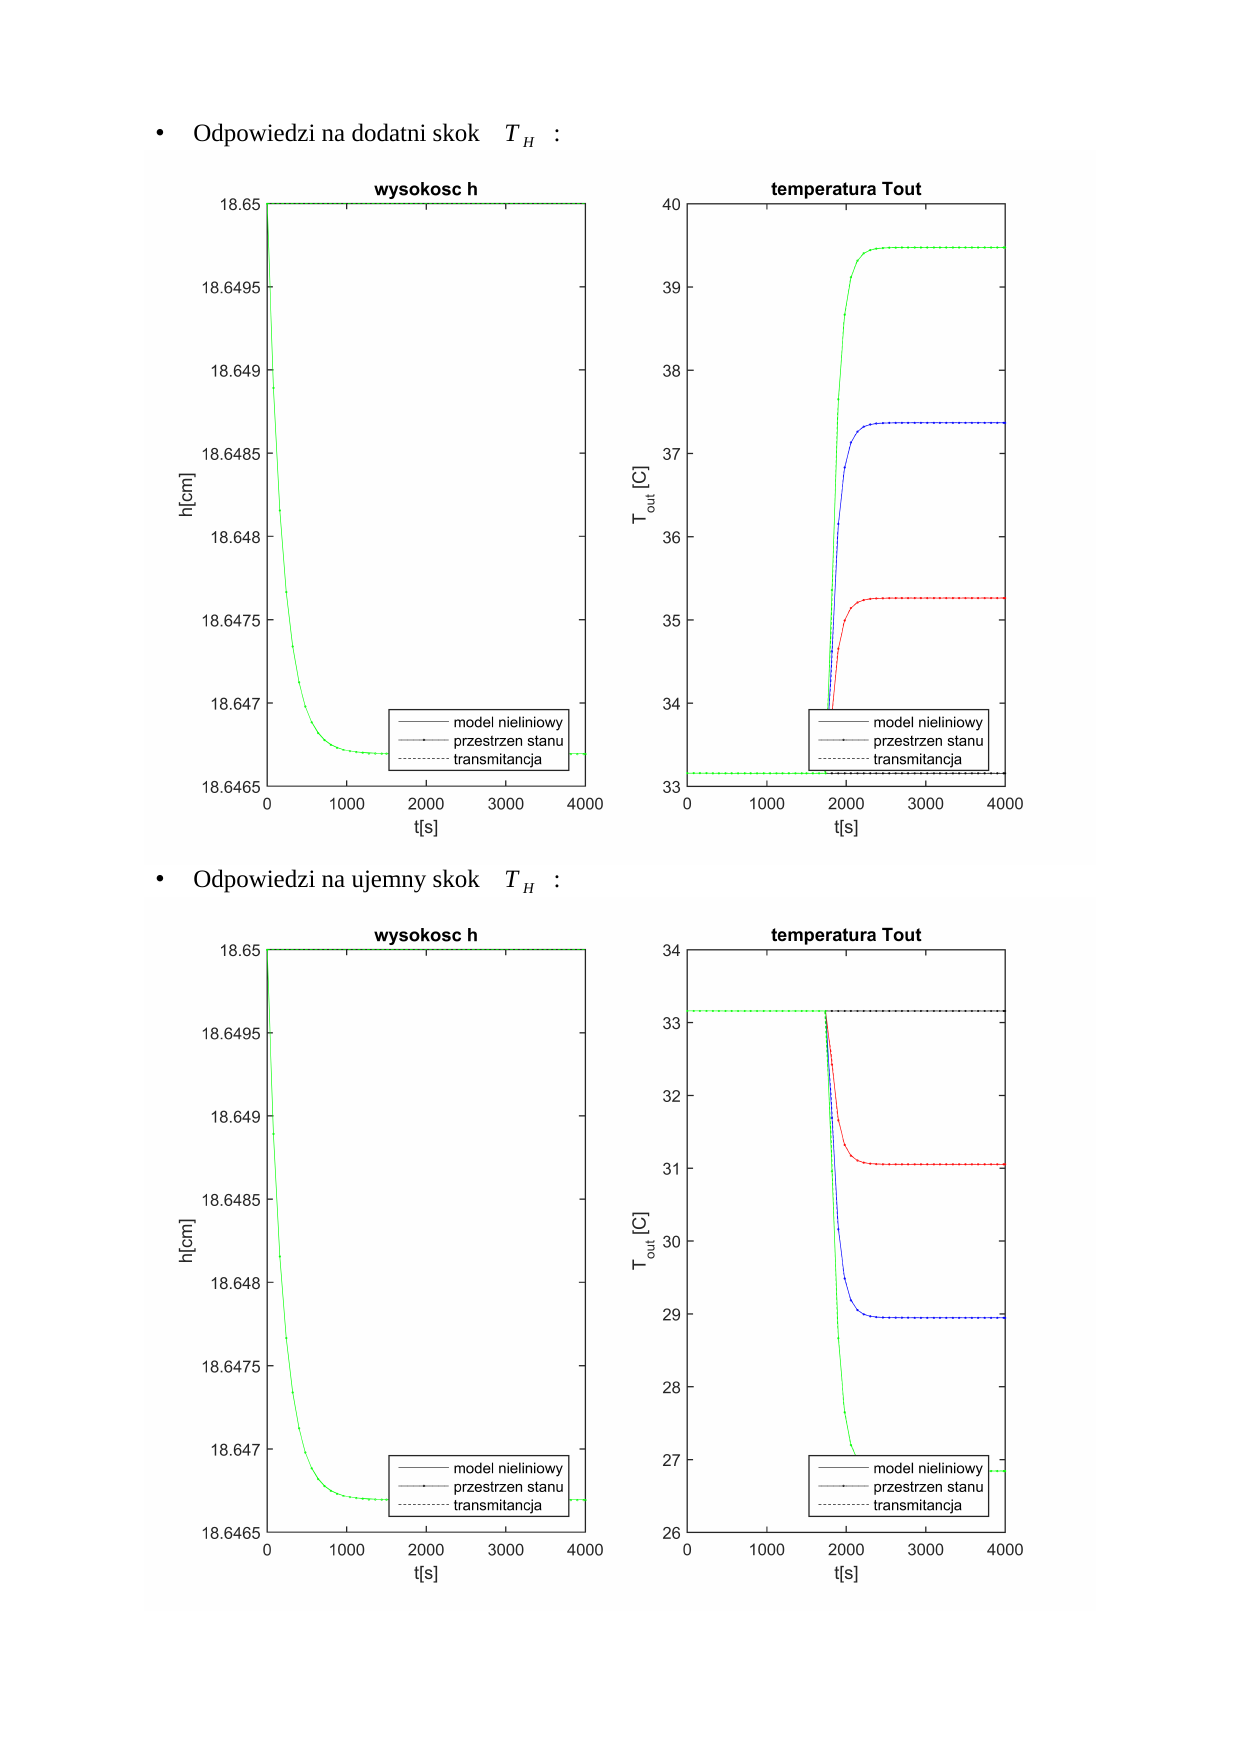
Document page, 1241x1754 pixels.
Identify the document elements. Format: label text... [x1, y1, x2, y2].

picture [143, 897, 1097, 1611]
list Odpowiedzi na dodatni skok : [156, 118, 1122, 151]
list Odpowiedzi na ujemny skok : [156, 864, 1122, 897]
picture [143, 150, 1097, 865]
